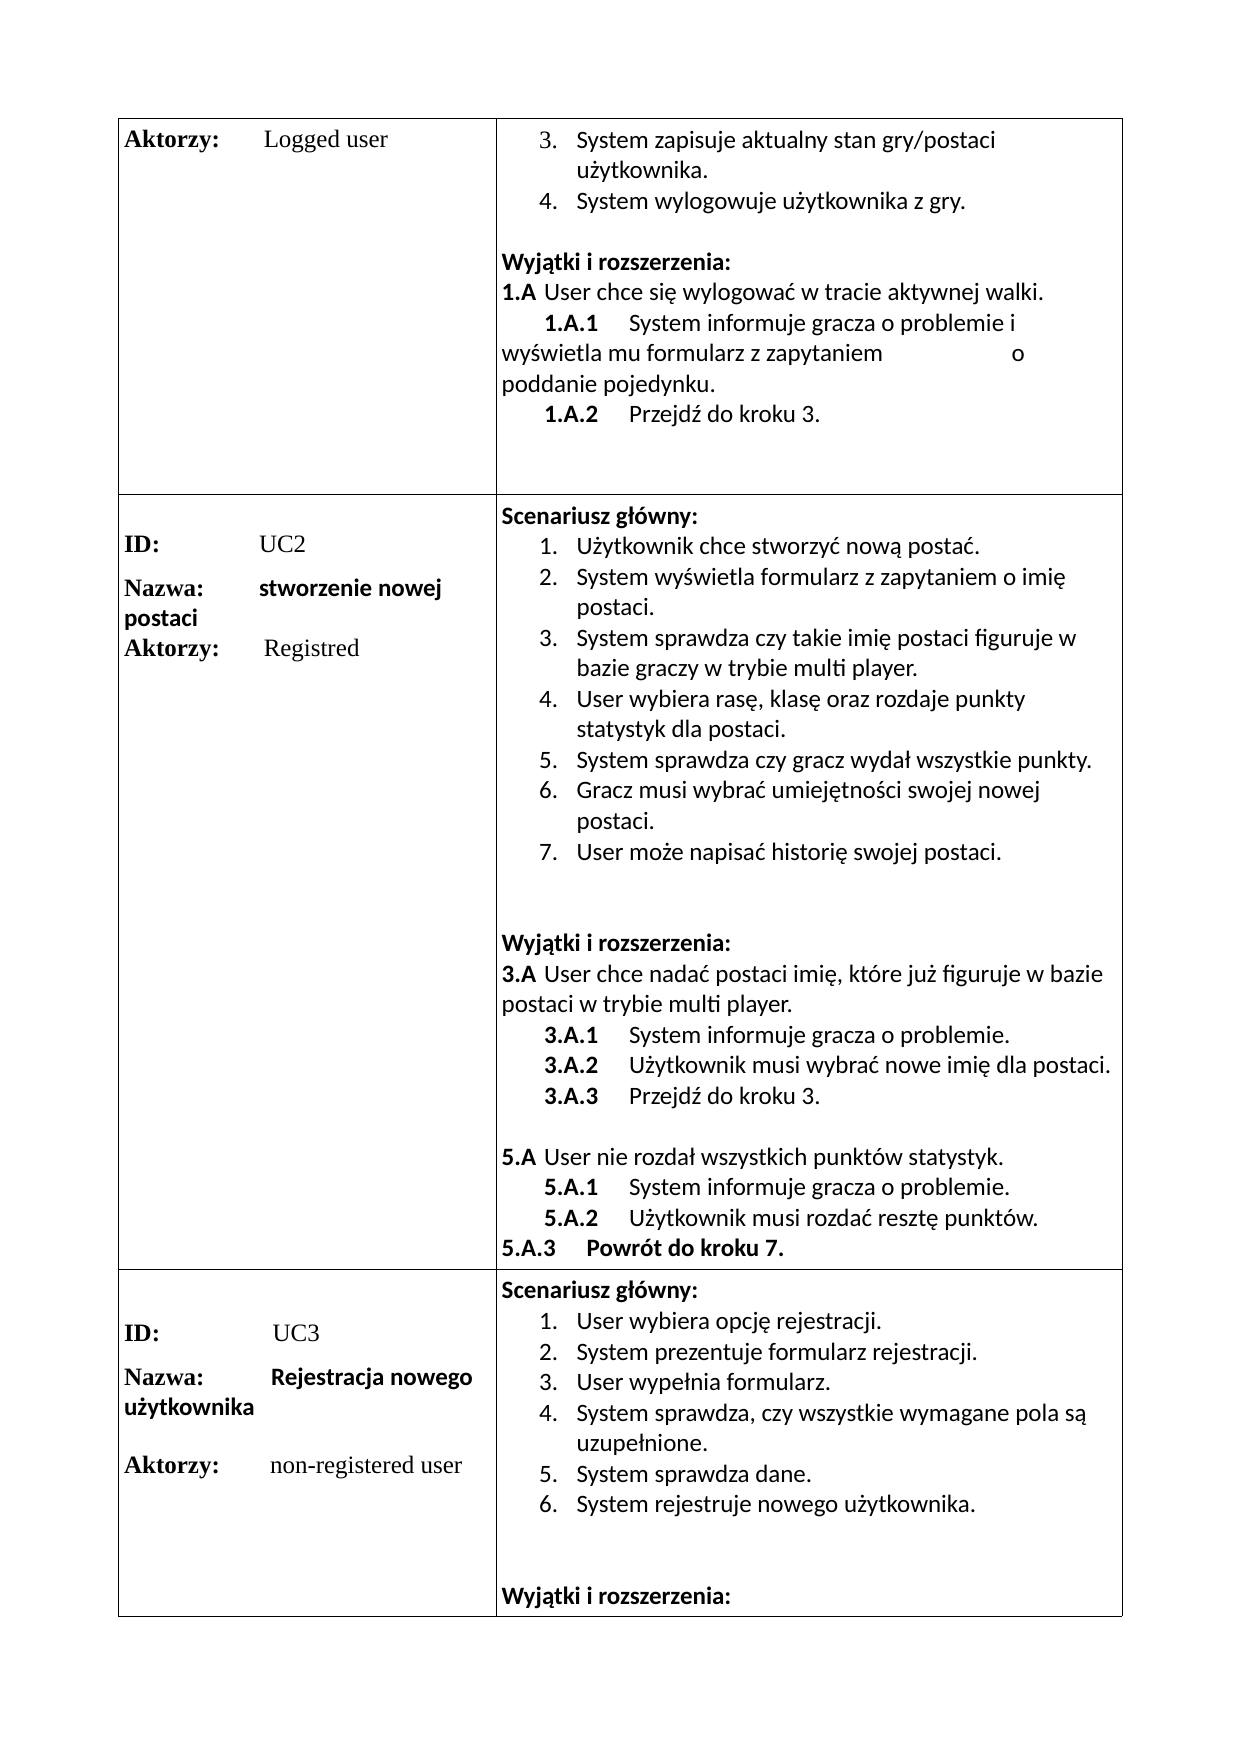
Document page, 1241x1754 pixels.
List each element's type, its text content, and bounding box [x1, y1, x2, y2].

table_cell Scenariusz główny: Użytkownik wybiera opcje wylogowania. System prezentuje zapytanie, czy użytkownik chce dalej się wylogować. System zapisuje aktualny stan gry/postaci użytkownika. System wylogowuje użytkownika z gry. Wyjątki i rozszerzenia: 1.A User chce się wylogować w tracie aktywnej walki. 1.A.1 System informuje gracza o problemie i wyświetla mu formularz z zapytaniem o poddanie pojedynku. 1.A.2 Przejdź do kroku 3. [497, 119, 1122, 494]
table_cell Scenariusz główny: Użytkownik chce stworzyć nową postać. System wyświetla formularz z zapytaniem o imię postaci. System sprawdza czy takie imię postaci figuruje w bazie graczy w trybie multi player. User wybiera rasę, klasę oraz rozdaje punkty statystyk dla postaci. System sprawdza czy gracz wydał wszystkie punkty. Gracz musi wybrać umiejętności swojej nowej postaci. User może napisać historię swojej postaci. Wyjątki i rozszerzenia: 3.A User chce nadać postaci imię, które już figuruje w bazie postaci w trybie multi player. 3.A.1 System informuje gracza o problemie. 3.A.2 Użytkownik musi wybrać nowe imię dla postaci. 3.A.3 Przejdź do kroku 3. 5.A User nie rozdał wszystkich punktów statystyk. 5.A.1 System informuje gracza o problemie. 5.A.2 Użytkownik musi rozdać resztę punktów. 5.A.3 Powrót do kroku 7. [497, 495, 1122, 1269]
table_cell Scenariusz główny: User wybiera opcję rejestracji. System prezentuje formularz rejestracji. User wypełnia formularz. System sprawdza, czy wszystkie wymagane pola są uzupełnione. System sprawdza dane. System rejestruje nowego użytkownika. Wyjątki i rozszerzenia: [497, 1270, 1122, 1616]
table_cell ID: UC2 Nazwa: stworzenie nowej postaci Aktorzy: Registred [119, 495, 496, 1269]
table_cell ID: UC3 Nazwa: Rejestracja nowego użytkownika Aktorzy: non-registered user [119, 1270, 496, 1616]
table_cell Aktorzy: Logged user [119, 119, 496, 494]
